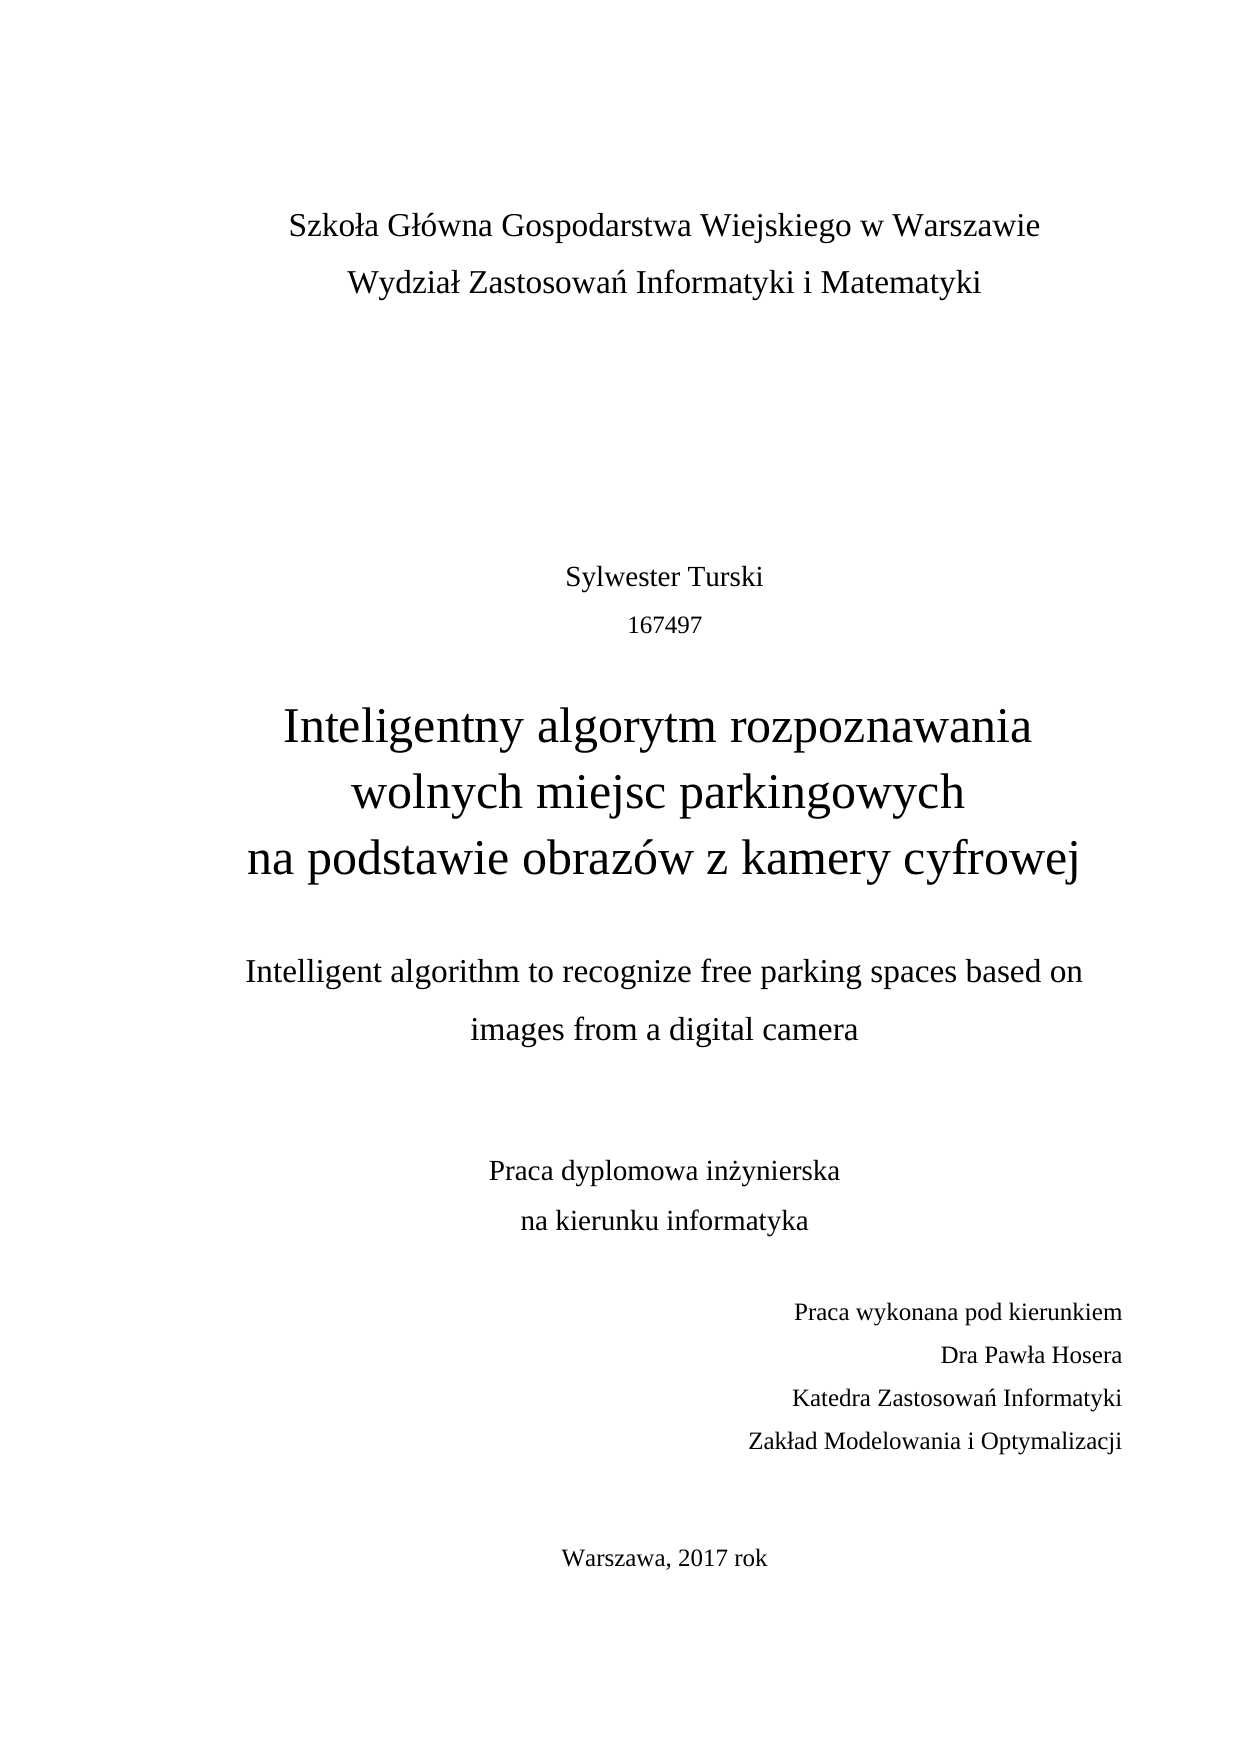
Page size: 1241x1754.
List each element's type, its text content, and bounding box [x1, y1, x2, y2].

text Warszawa, 2017 rok [207, 1543, 1122, 1572]
text Katedra Zastosowań Informatyki [502, 1383, 1122, 1412]
text Intelligent algorithm to recognize free parking spaces based on images from a digital camera [207, 952, 1122, 1047]
text Praca dyplomowa inżynierska [207, 1153, 1122, 1186]
text na kierunku informatyka [207, 1203, 1122, 1237]
text Szkoła Główna Gospodarstwa Wiejskiego w Warszawie [207, 205, 1122, 243]
text wolnych miejsc parkingowych [207, 762, 1122, 819]
text Dra Pawła Hosera [650, 1340, 1122, 1368]
text na podstawie obrazów z kamery cyfrowej [207, 828, 1122, 886]
text Zakład Modelowania i Optymalizacji [649, 1426, 1122, 1455]
text Wydział Zastosowań Informatyki i Matematyki [207, 263, 1122, 301]
text Sylwester Turski [207, 559, 1122, 593]
text Praca wykonana pod kierunkiem [723, 1297, 1122, 1325]
text 167497 [207, 610, 1122, 638]
text Inteligentny algorytm rozpoznawania [207, 696, 1122, 753]
